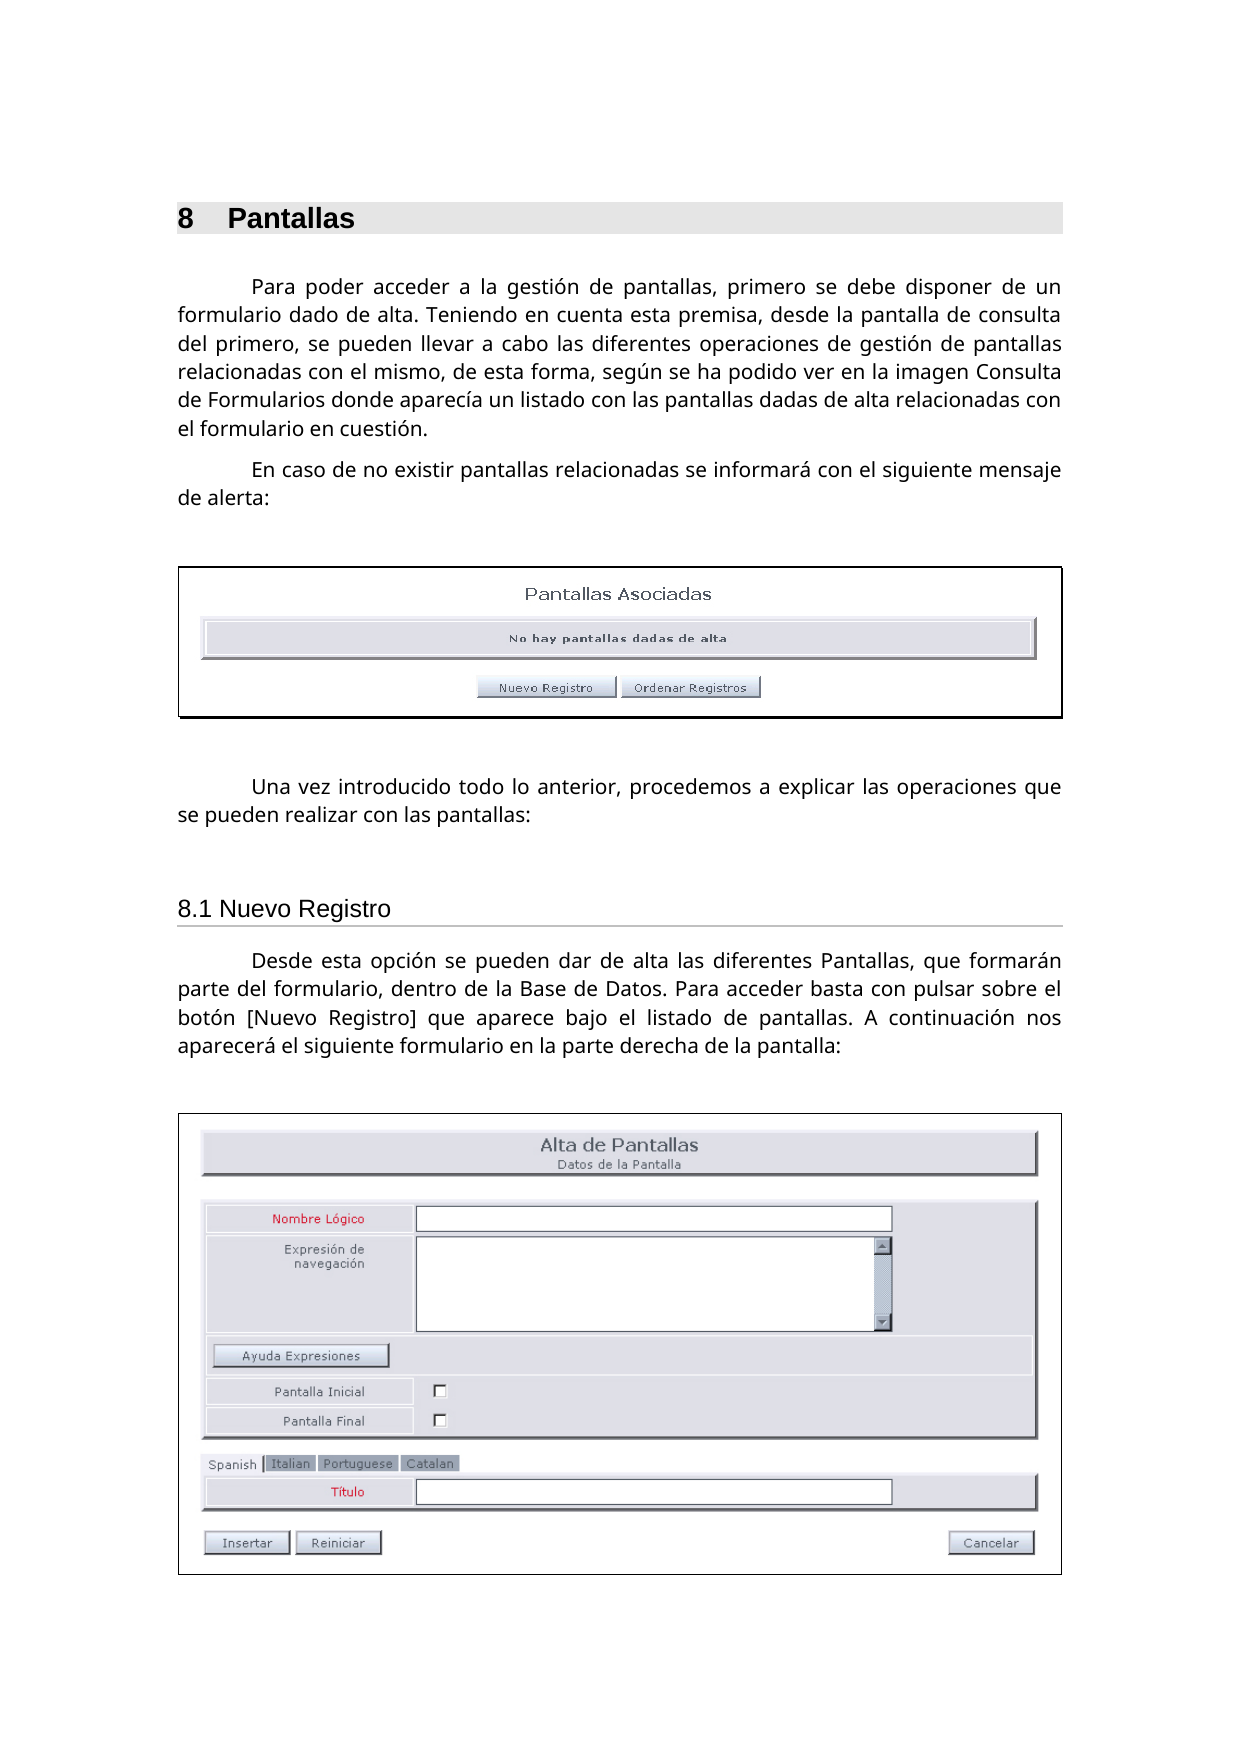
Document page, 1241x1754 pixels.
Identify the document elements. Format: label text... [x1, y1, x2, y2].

text Para poder acceder a la gestión de pantallas, primero se debe disponer de un formulario dado de alta. Teniendo en cuenta esta premisa, desde la pantalla de consulta del primero, se pueden llevar a cabo las diferentes operaciones de gestión de pantallas relacionadas con el mismo, de esta forma, según se ha podido ver en la imagen Consulta de Formularios donde aparecía un listado con las pantallas dadas de alta relacionadas con el formulario en cuestión. [177, 272, 1063, 442]
subtitle 8.1 Nuevo Registro [177, 895, 1063, 925]
subtitle Pantallas [177, 202, 1063, 234]
text Una vez introducido todo lo anterior, procedemos a explicar las operaciones que se pueden realizar con las pantallas: [177, 772, 1063, 829]
text Desde esta opción se pueden dar de alta las diferentes Pantallas, que formarán parte del formulario, dentro de la Base de Datos. Para acceder basta con pulsar sobre el botón [Nuevo Registro] que aparece bajo el listado de pantallas. A continuación nos aparecerá el siguiente formulario en la parte derecha de la pantalla: [177, 946, 1063, 1059]
picture [194, 575, 1046, 708]
picture [194, 1122, 1046, 1566]
text En caso de no existir pantallas relacionadas se informará con el siguiente mensaje de alerta: [177, 455, 1063, 512]
